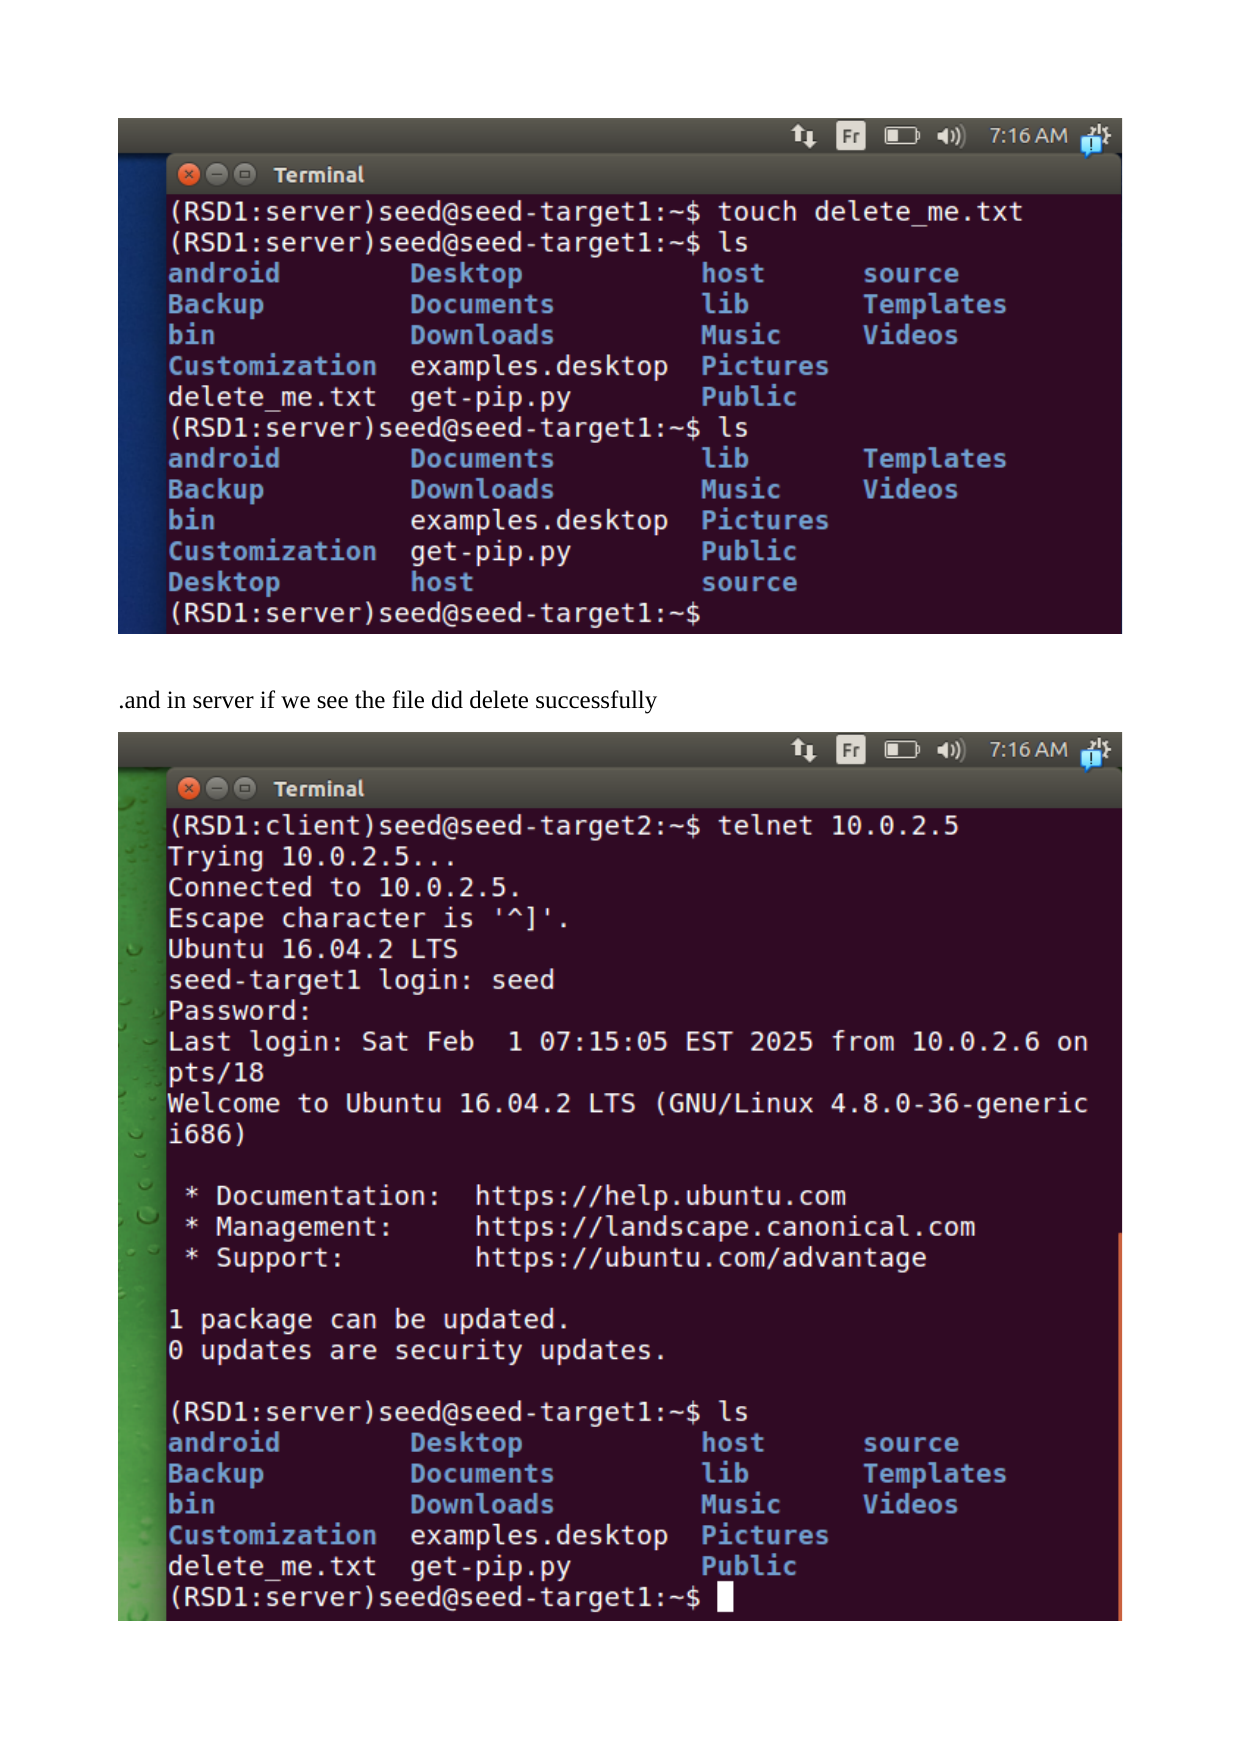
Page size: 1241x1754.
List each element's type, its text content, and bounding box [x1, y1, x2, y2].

picture [118, 732, 1123, 1621]
picture [118, 118, 1123, 634]
text .and in server if we see the file did delete successfully [118, 685, 1122, 714]
